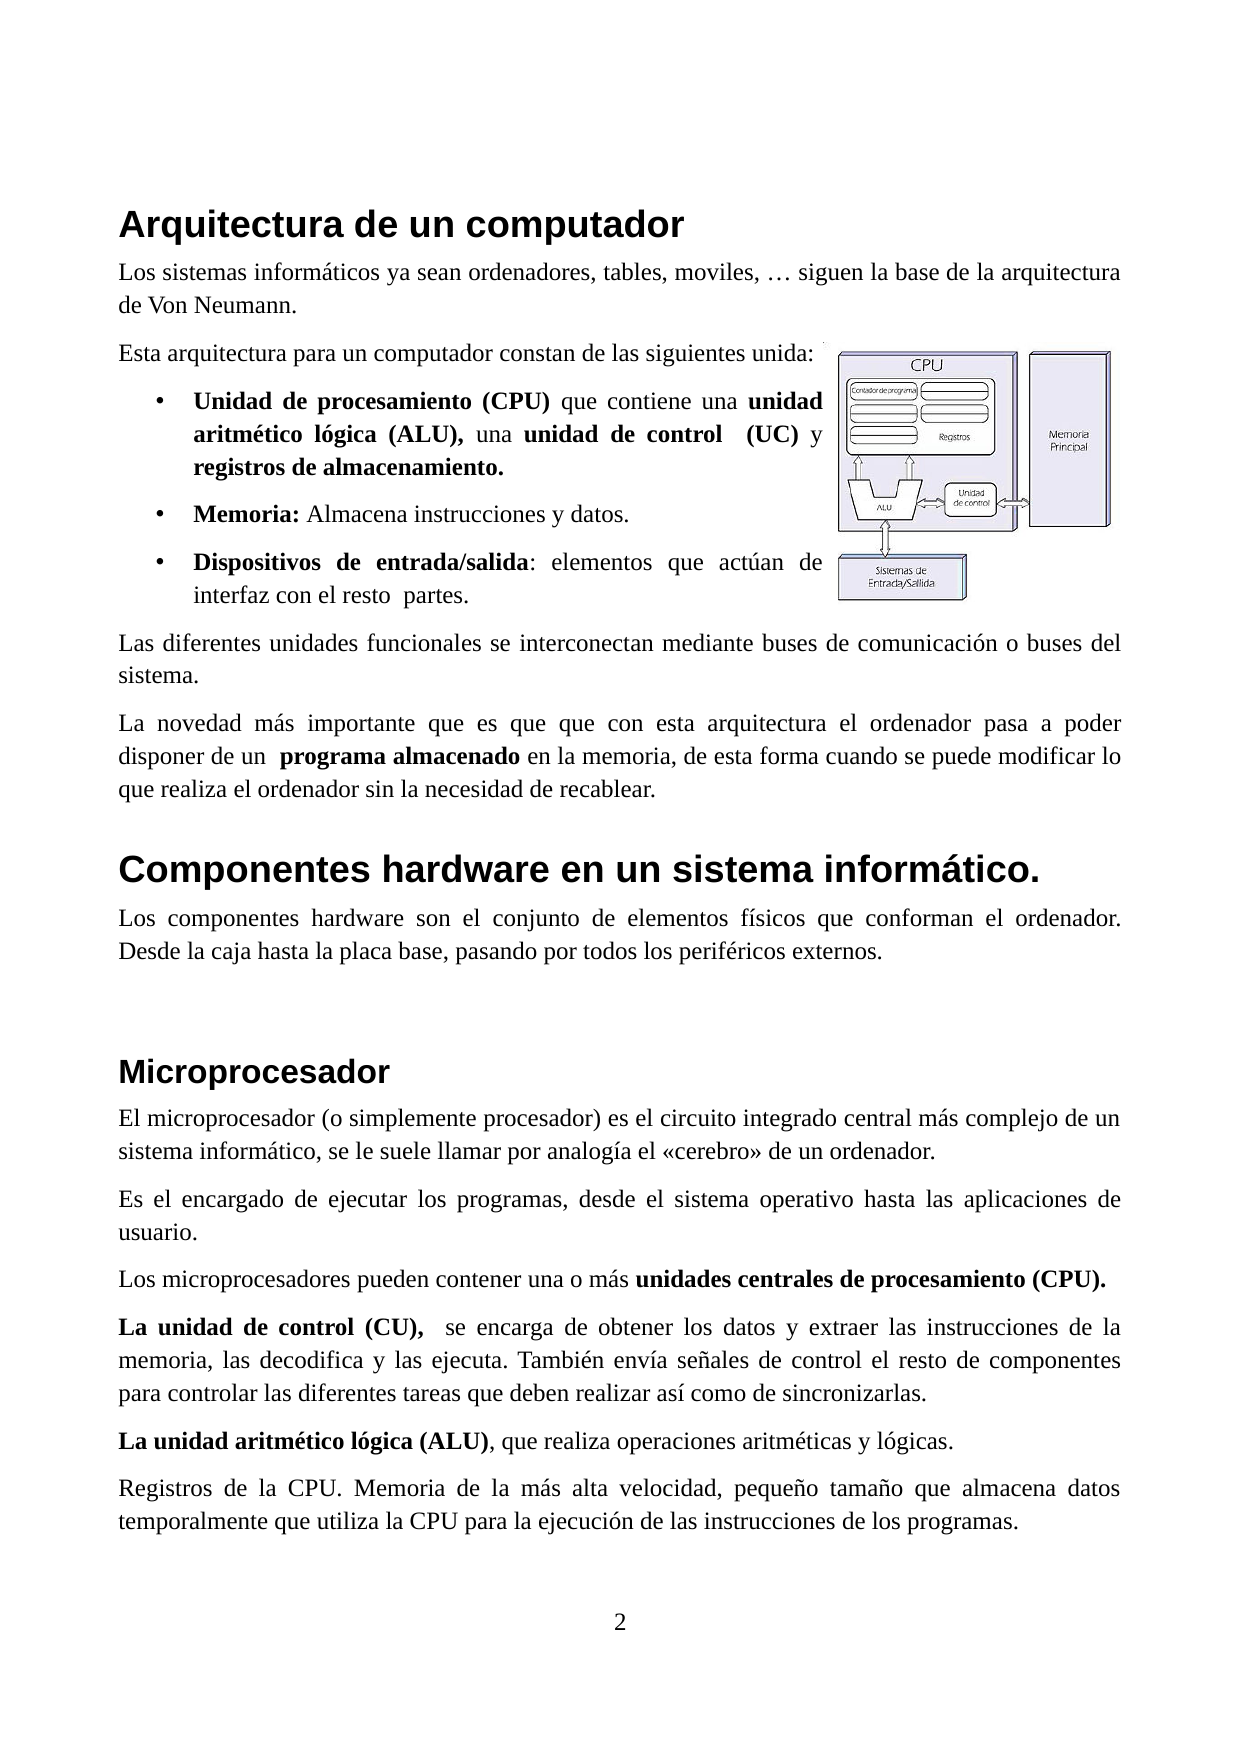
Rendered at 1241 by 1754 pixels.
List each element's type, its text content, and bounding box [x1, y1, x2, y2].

text Los sistemas informáticos ya sean ordenadores, tables, moviles, … siguen la base de la arquitectura de Von Neumann. [118, 257, 1122, 319]
list Memoria: Almacena instrucciones y datos. [156, 499, 823, 528]
list Unidad de procesamiento (CPU) que contiene una unidad aritmético lógica (ALU), una unidad de control (UC) y registros de almacenamiento. [156, 386, 823, 481]
text Los microprocesadores pueden contener una o más unidades centrales de procesamiento (CPU). [118, 1264, 1122, 1293]
text Esta arquitectura para un computador constan de las siguientes unida: [118, 338, 1122, 367]
subtitle Microprocesador [118, 1052, 1122, 1091]
text La unidad aritmético lógica (ALU), que realiza operaciones aritméticas y lógicas. [118, 1426, 1122, 1454]
text La unidad de control (CU), se encarga de obtener los datos y extraer las instrucciones de la memoria, las decodifica y las ejecuta. También envía señales de control el resto de componentes para controlar las diferentes tareas que deben realizar así como de sincronizarlas. [118, 1312, 1122, 1407]
text Registros de la CPU. Memoria de la más alta velocidad, pequeño tamaño que almacena datos temporalmente que utiliza la CPU para la ejecución de las instrucciones de los programas. [118, 1473, 1122, 1535]
text Los componentes hardware son el conjunto de elementos físicos que conforman el ordenador. Desde la caja hasta la placa base, pasando por todos los periféricos externos. [118, 903, 1122, 965]
text Las diferentes unidades funcionales se interconectan mediante buses de comunicación o buses del sistema. [118, 628, 1122, 689]
text El microprocesador (o simplemente procesador) es el circuito integrado central más complejo de un sistema informático, se le suele llamar por analogía el «cerebro» de un ordenador. [118, 1103, 1122, 1165]
subtitle Arquitectura de un computador [118, 201, 1122, 245]
text Es el encargado de ejecutar los programas, desde el sistema operativo hasta las aplicaciones de usuario. [118, 1184, 1122, 1246]
subtitle Componentes hardware en un sistema informático. [118, 847, 1122, 891]
list Dispositivos de entrada/salida: elementos que actúan de interfaz con el resto partes. [156, 547, 1122, 609]
text La novedad más importante que es que que con esta arquitectura el ordenador pasa a poder disponer de un programa almacenado en la memoria, de esta forma cuando se puede modificar lo que realiza el ordenador sin la necesidad de recablear. [118, 708, 1122, 803]
picture [823, 342, 1121, 605]
